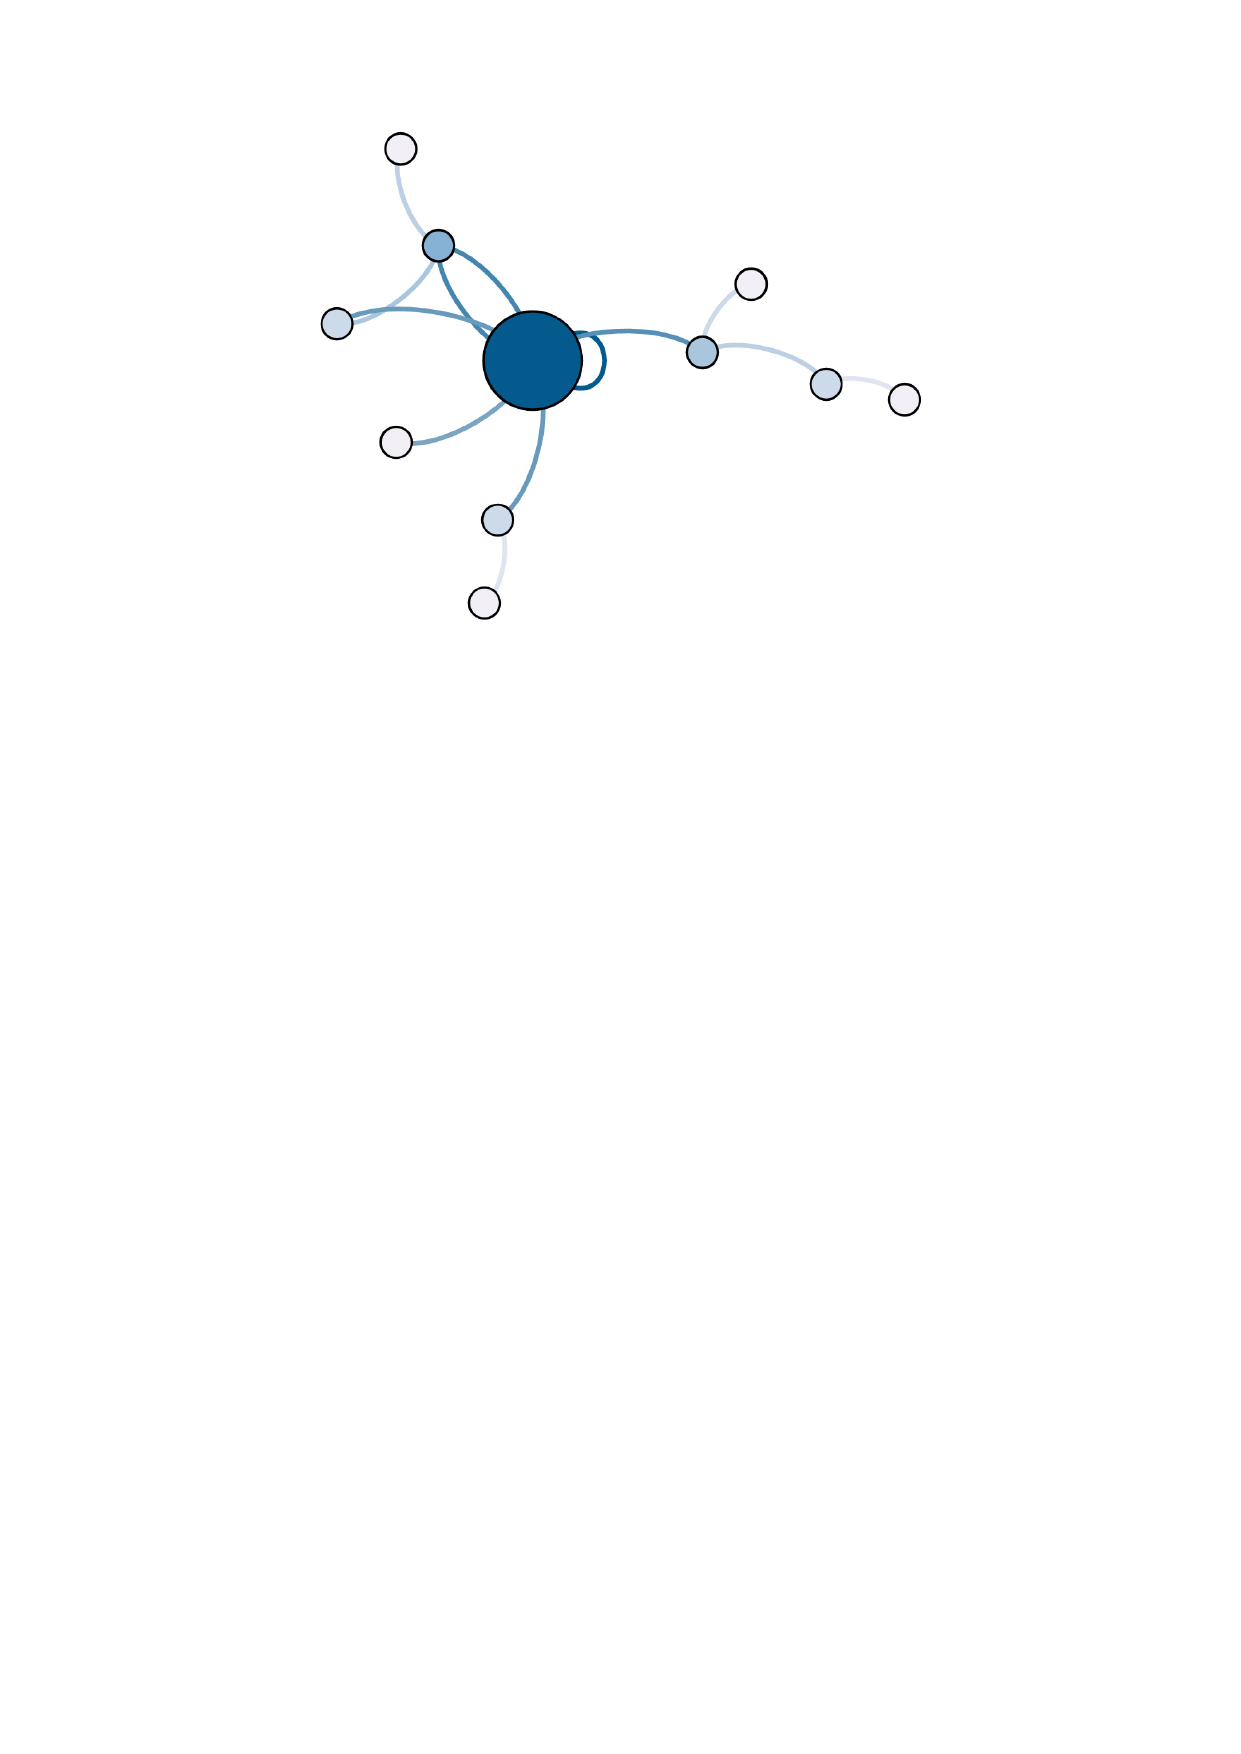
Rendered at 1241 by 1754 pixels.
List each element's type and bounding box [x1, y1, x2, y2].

picture [297, 118, 943, 639]
